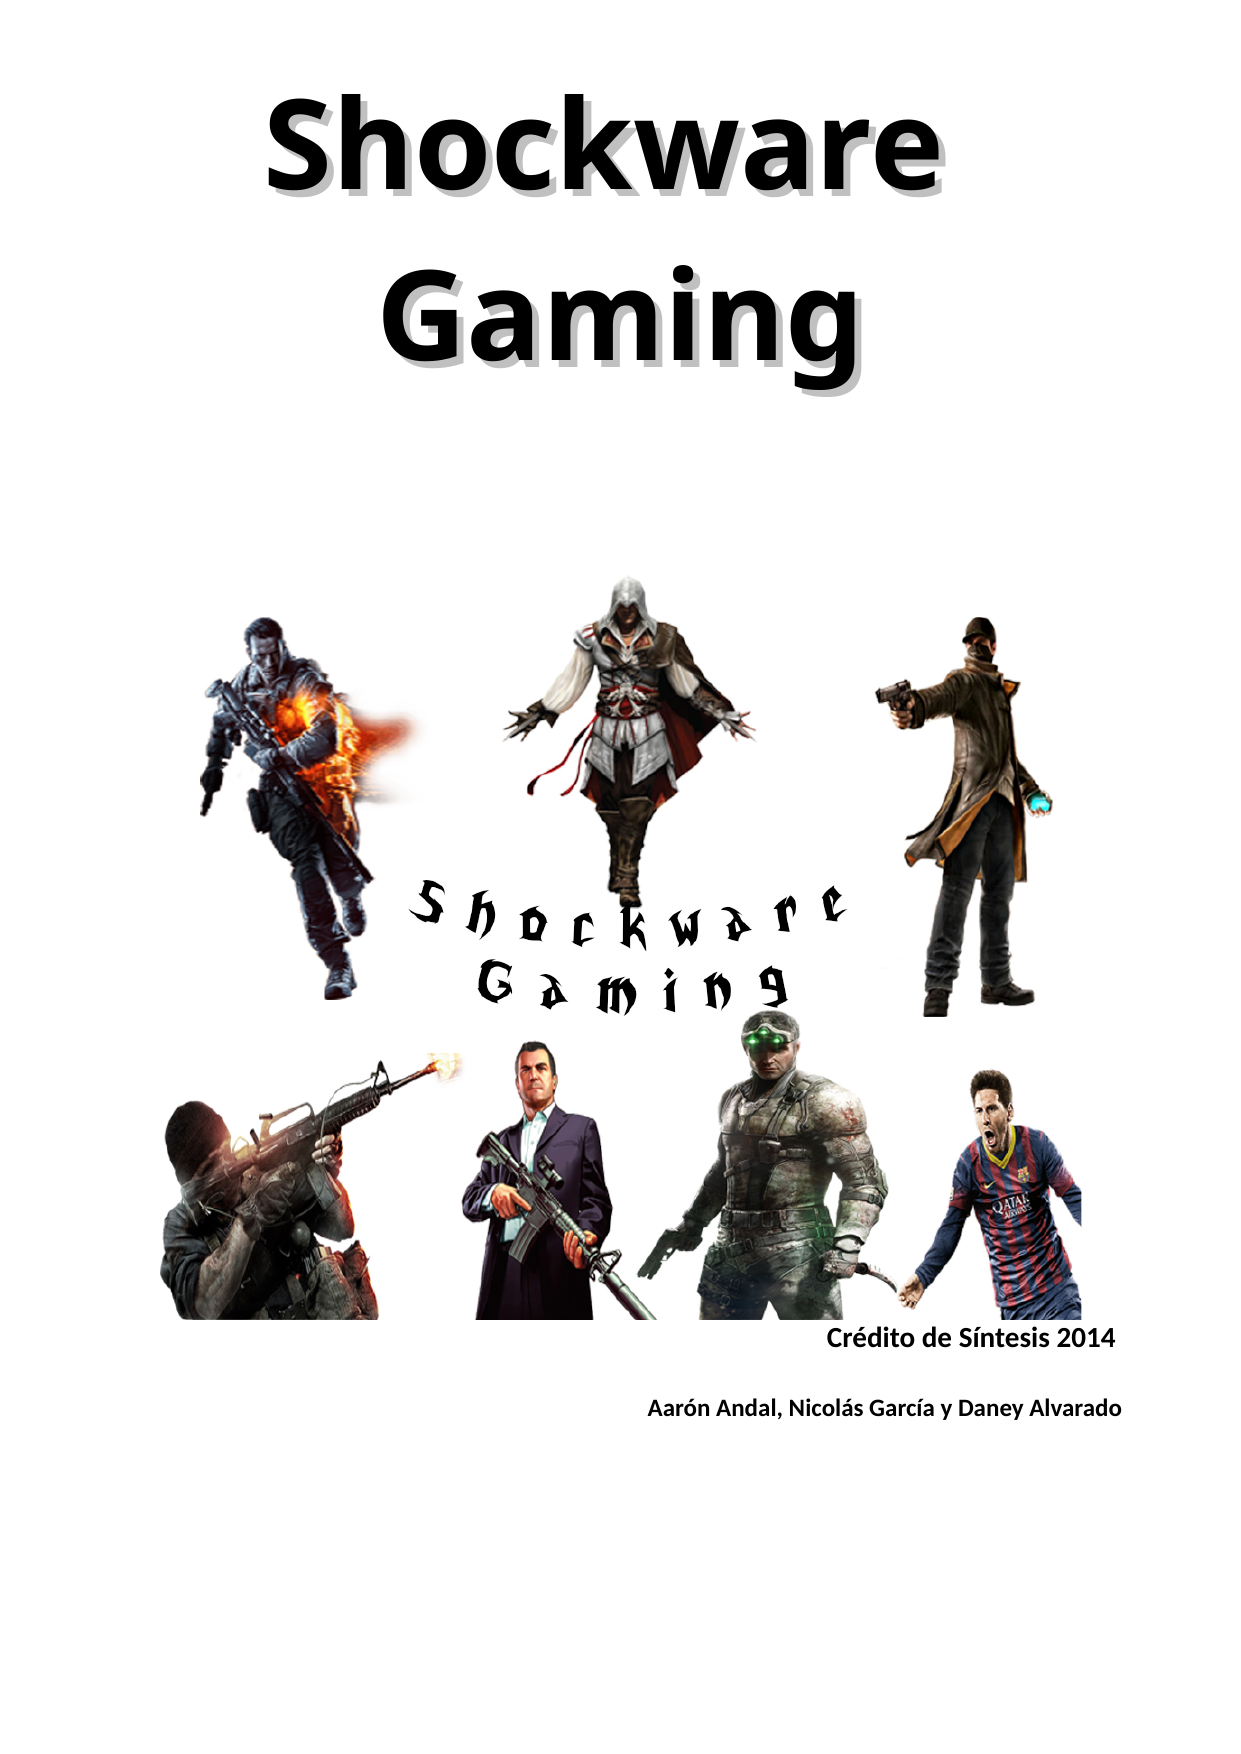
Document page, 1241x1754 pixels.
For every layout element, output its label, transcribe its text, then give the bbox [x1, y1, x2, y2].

text Gaming [118, 226, 1122, 397]
picture [158, 544, 1082, 1320]
text Crédito de Síntesis 2014 [118, 1120, 1122, 1355]
text Shockware [118, 56, 1122, 226]
text Aarón Andal, Nicolás García y Daney Alvarado [118, 1392, 1122, 1423]
